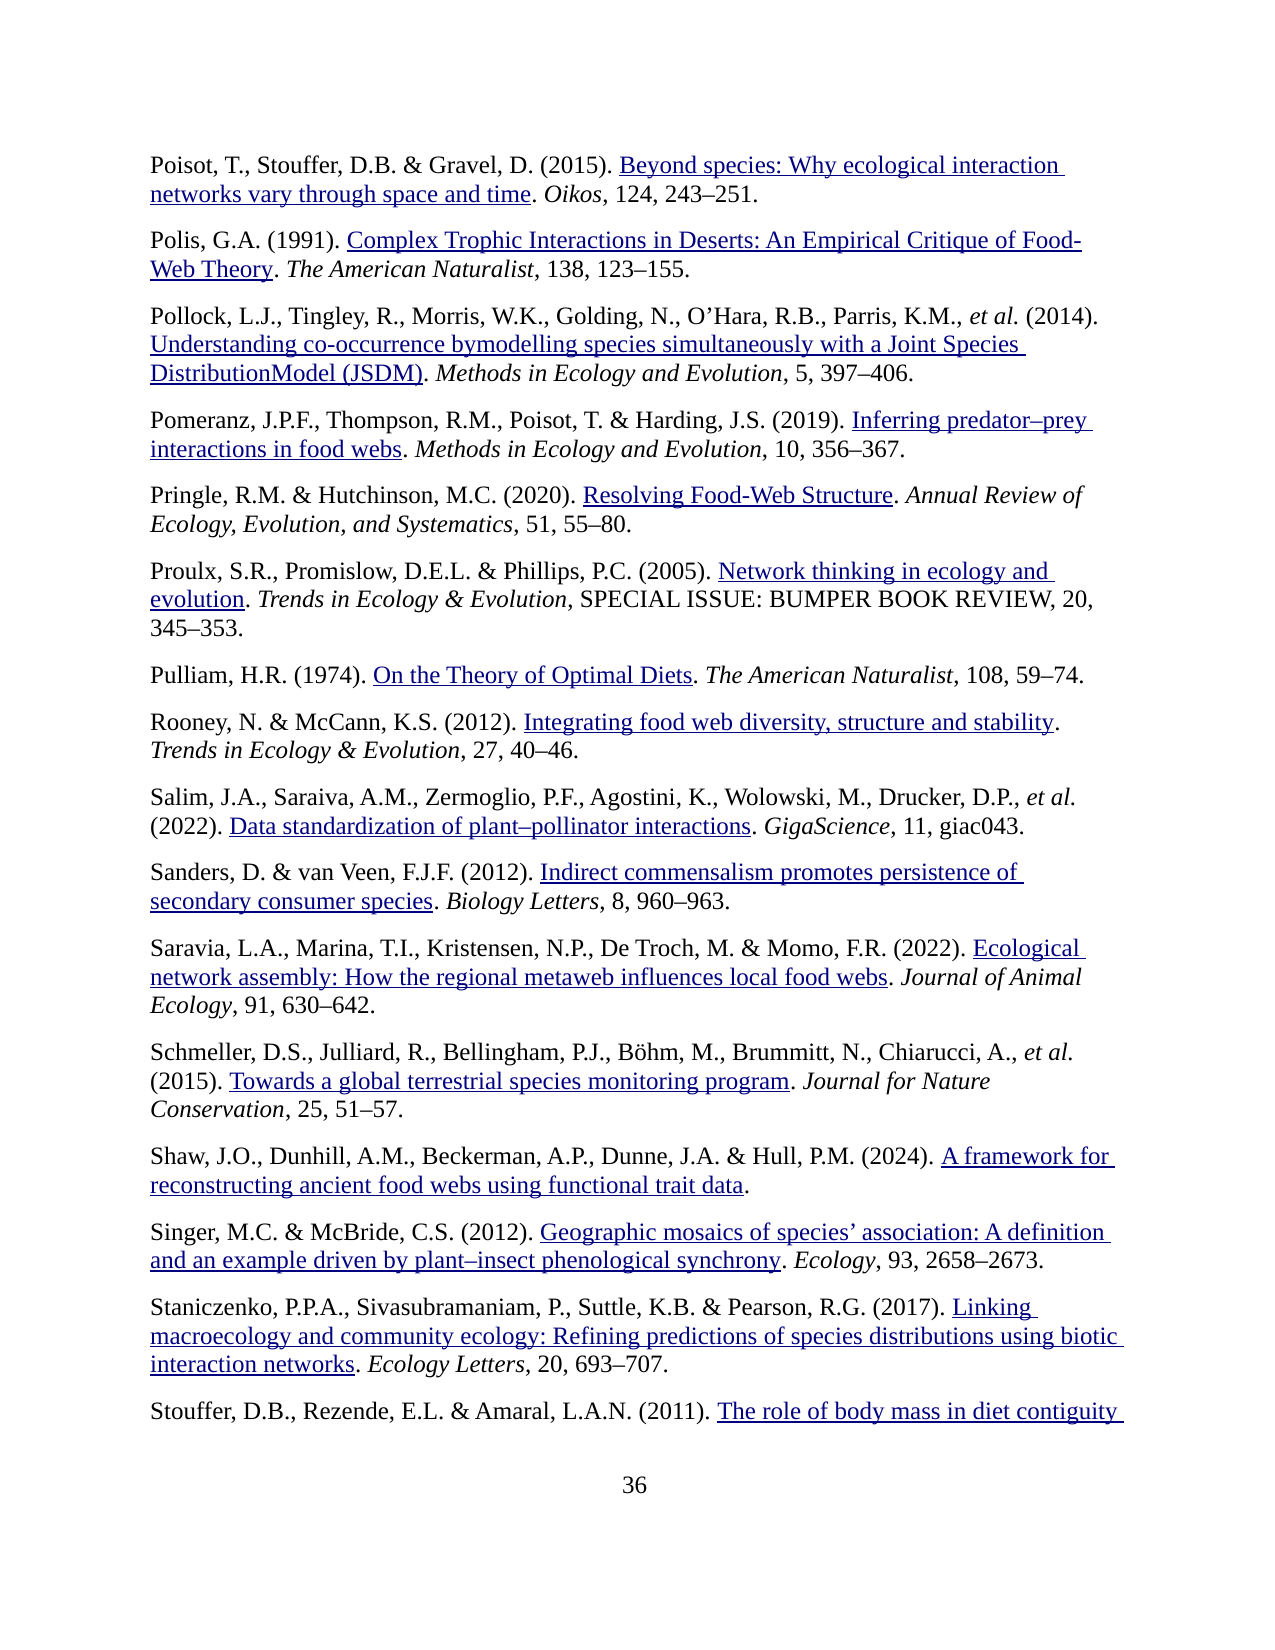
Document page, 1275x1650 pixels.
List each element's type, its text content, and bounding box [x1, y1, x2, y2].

text Schmeller, D.S., Julliard, R., Bellingham, P.J., Böhm, M., Brummitt, N., Chiarucci, A., et al. (2015). Towards a global terrestrial species monitoring program. Journal for Nature Conservation, 25, 51–57. [150, 1037, 1125, 1123]
text Singer, M.C. & McBride, C.S. (2012). Geographic mosaics of species’ association: A definition and an example driven by plant–insect phenological synchrony. Ecology, 93, 2658–2673. [150, 1217, 1125, 1274]
text Proulx, S.R., Promislow, D.E.L. & Phillips, P.C. (2005). Network thinking in ecology and evolution. Trends in Ecology & Evolution, SPECIAL ISSUE: BUMPER BOOK REVIEW, 20, 345–353. [150, 556, 1125, 642]
text Stouffer, D.B., Rezende, E.L. & Amaral, L.A.N. (2011). The role of body mass in diet contiguity [150, 1396, 1125, 1425]
text Polis, G.A. (1991). Complex Trophic Interactions in Deserts: An Empirical Critique of Food-Web Theory. The American Naturalist, 138, 123–155. [150, 225, 1125, 283]
text Pollock, L.J., Tingley, R., Morris, W.K., Golding, N., O’Hara, R.B., Parris, K.M., et al. (2014). Understanding co-occurrence bymodelling species simultaneously with a Joint Species DistributionModel (JSDM). Methods in Ecology and Evolution, 5, 397–406. [150, 301, 1125, 387]
text Pulliam, H.R. (1974). On the Theory of Optimal Diets. The American Naturalist, 108, 59–74. [150, 660, 1125, 689]
text Staniczenko, P.P.A., Sivasubramaniam, P., Suttle, K.B. & Pearson, R.G. (2017). Linking macroecology and community ecology: Refining predictions of species distributions using biotic interaction networks. Ecology Letters, 20, 693–707. [150, 1292, 1125, 1378]
text Pomeranz, J.P.F., Thompson, R.M., Poisot, T. & Harding, J.S. (2019). Inferring predator–prey interactions in food webs. Methods in Ecology and Evolution, 10, 356–367. [150, 405, 1125, 462]
text Shaw, J.O., Dunhill, A.M., Beckerman, A.P., Dunne, J.A. & Hull, P.M. (2024). A framework for reconstructing ancient food webs using functional trait data. [150, 1141, 1125, 1199]
text Rooney, N. & McCann, K.S. (2012). Integrating food web diversity, structure and stability. Trends in Ecology & Evolution, 27, 40–46. [150, 707, 1125, 764]
text Salim, J.A., Saraiva, A.M., Zermoglio, P.F., Agostini, K., Wolowski, M., Drucker, D.P., et al. (2022). Data standardization of plant–pollinator interactions. GigaScience, 11, giac043. [150, 782, 1125, 839]
text Poisot, T., Stouffer, D.B. & Gravel, D. (2015). Beyond species: Why ecological interaction networks vary through space and time. Oikos, 124, 243–251. [150, 150, 1125, 207]
text Sanders, D. & van Veen, F.J.F. (2012). Indirect commensalism promotes persistence of secondary consumer species. Biology Letters, 8, 960–963. [150, 857, 1125, 915]
text Pringle, R.M. & Hutchinson, M.C. (2020). Resolving Food-Web Structure. Annual Review of Ecology, Evolution, and Systematics, 51, 55–80. [150, 480, 1125, 538]
text Saravia, L.A., Marina, T.I., Kristensen, N.P., De Troch, M. & Momo, F.R. (2022). Ecological network assembly: How the regional metaweb influences local food webs. Journal of Animal Ecology, 91, 630–642. [150, 933, 1125, 1019]
